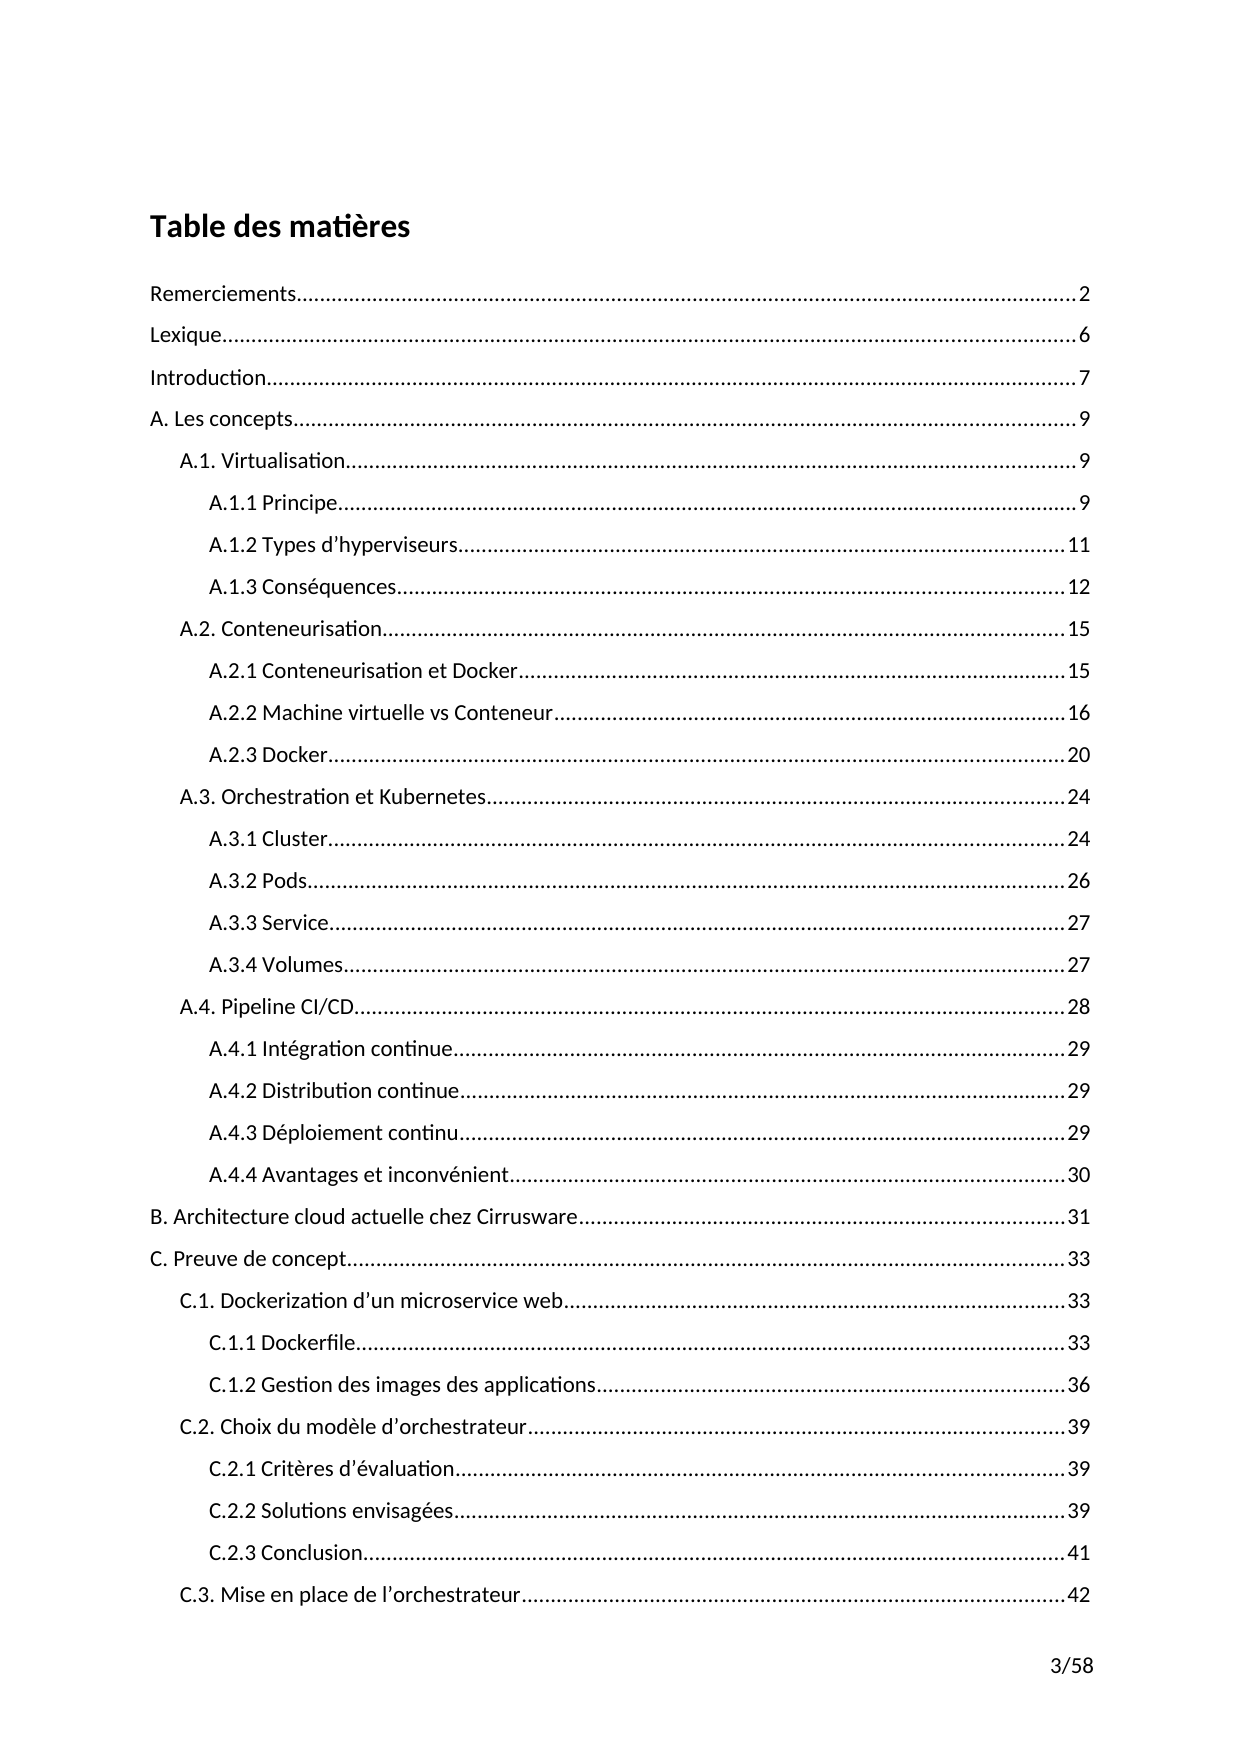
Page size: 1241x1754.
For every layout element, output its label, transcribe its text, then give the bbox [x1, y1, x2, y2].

text A.3.2 Pods 26 [209, 866, 1090, 894]
text C.1. Dockerization d’un microservice web 33 [179, 1286, 1090, 1314]
text Lexique 6 [150, 321, 1090, 349]
text A.4.2 Distribution continue 29 [209, 1076, 1090, 1104]
text A. Les concepts 9 [150, 404, 1090, 433]
text B. Architecture cloud actuelle chez Cirrusware 31 [150, 1202, 1090, 1230]
text A.3.4 Volumes 27 [209, 950, 1090, 978]
text A.2.1 Conteneurisation et Docker 15 [209, 656, 1090, 684]
text Remerciements 2 [150, 279, 1090, 307]
text A.2.2 Machine virtuelle vs Conteneur 16 [209, 698, 1090, 726]
text A.4.4 Avantages et inconvénient 30 [209, 1160, 1090, 1188]
text A.3.1 Cluster 24 [209, 824, 1090, 852]
text A.1.1 Principe 9 [209, 488, 1090, 517]
text C.2.2 Solutions envisagées 39 [209, 1496, 1090, 1524]
text C.3. Mise en place de l’orchestrateur 42 [179, 1580, 1090, 1608]
text A.4. Pipeline CI/CD 28 [179, 992, 1090, 1020]
text C.2. Choix du modèle d’orchestrateur 39 [179, 1412, 1090, 1440]
text C.2.1 Critères d’évaluation 39 [209, 1454, 1090, 1482]
subtitle Table des matières [150, 205, 1090, 246]
text A.3. Orchestration et Kubernetes 24 [179, 782, 1090, 810]
text A.2. Conteneurisation 15 [179, 614, 1090, 642]
text Introduction 7 [150, 363, 1090, 391]
text C.1.1 Dockerfile 33 [209, 1328, 1090, 1356]
text A.1. Virtualisation 9 [179, 447, 1090, 474]
text A.4.3 Déploiement continu 29 [209, 1118, 1090, 1146]
text C.2.3 Conclusion 41 [209, 1538, 1090, 1566]
text A.1.2 Types d’hyperviseurs 11 [209, 531, 1090, 558]
text A.1.3 Conséquences 12 [209, 572, 1090, 601]
text A.4.1 Intégration continue 29 [209, 1034, 1090, 1062]
text A.2.3 Docker 20 [209, 740, 1090, 768]
text C.1.2 Gestion des images des applications 36 [209, 1370, 1090, 1398]
text A.3.3 Service 27 [209, 908, 1090, 936]
text C. Preuve de concept 33 [150, 1244, 1090, 1272]
